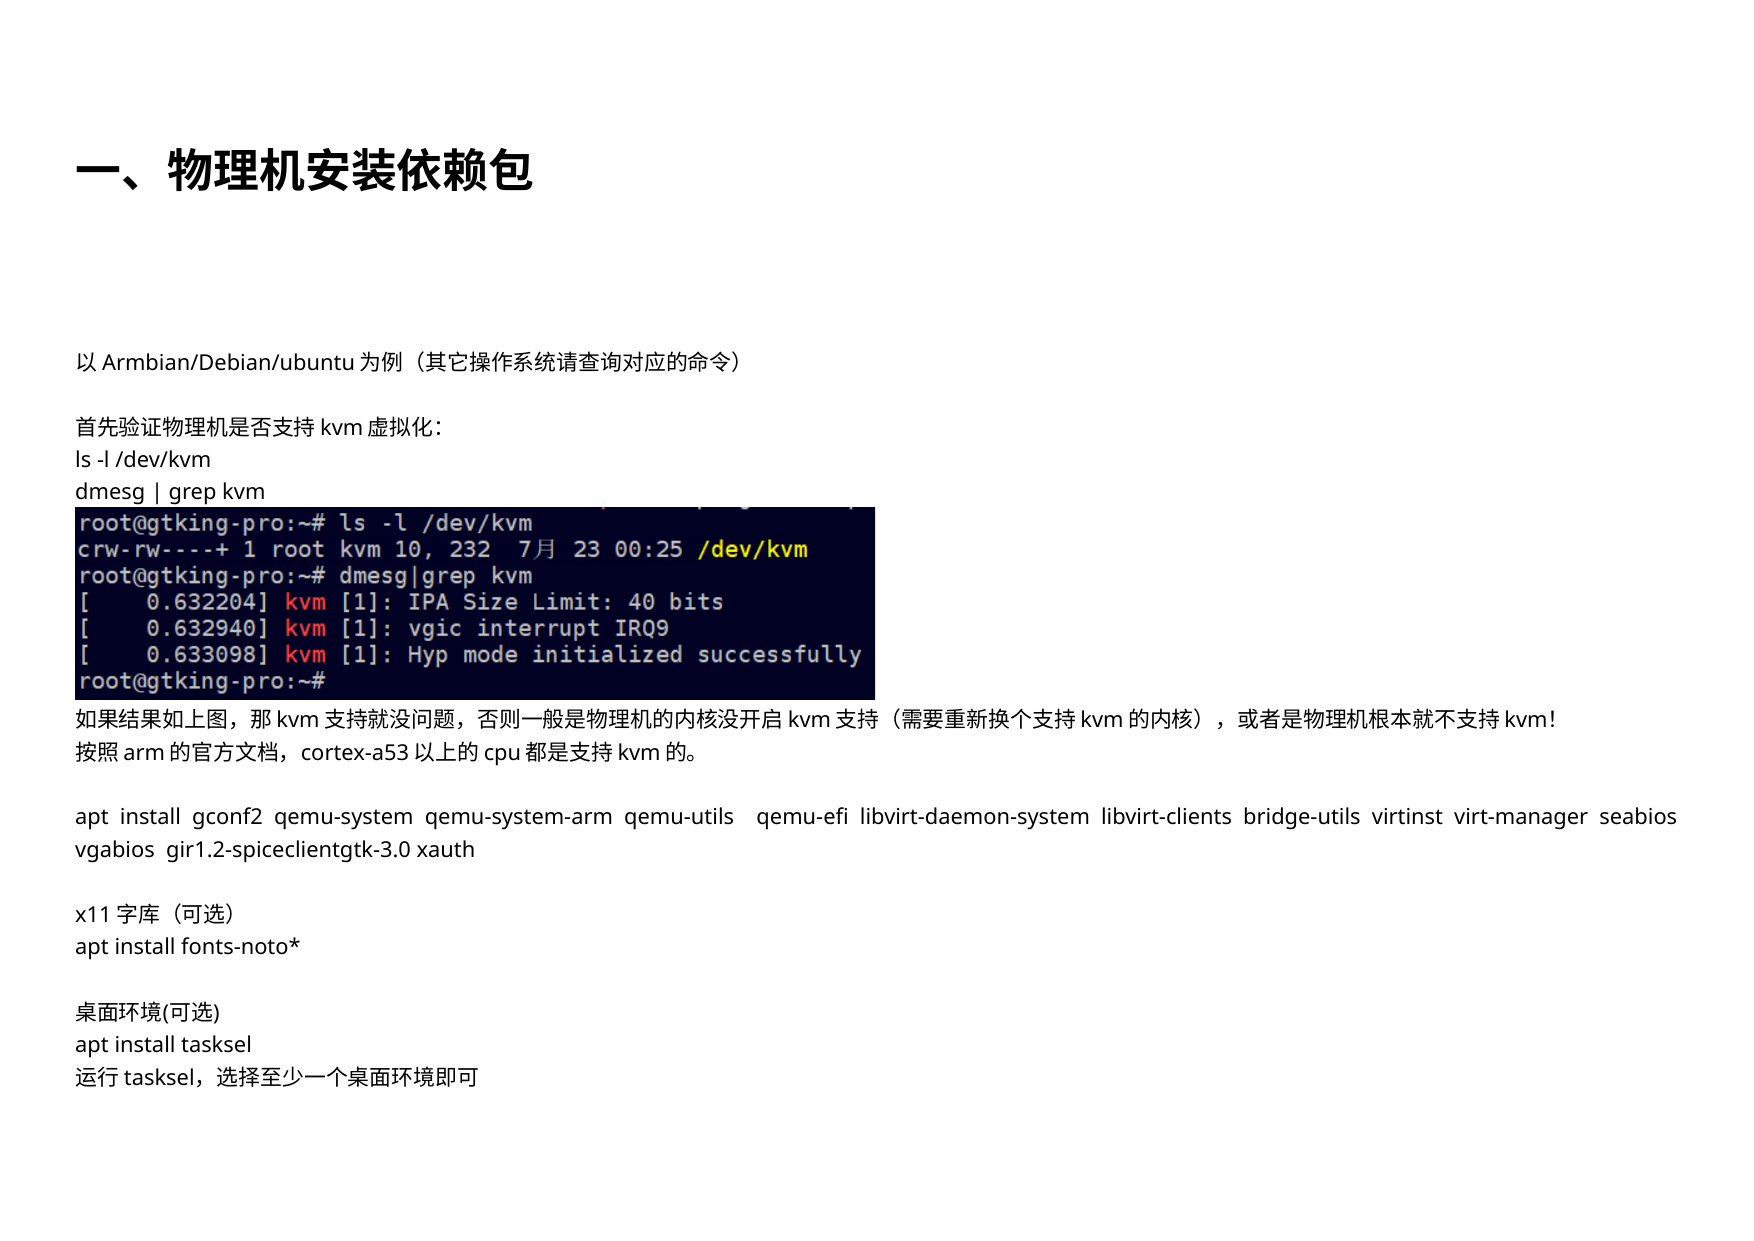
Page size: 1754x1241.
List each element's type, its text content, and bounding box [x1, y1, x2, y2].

text apt install gconf2 qemu-system qemu-system-arm qemu-utils qemu-efi libvirt-daemon-system libvirt-clients bridge-utils virtinst virt-manager seabios vgabios gir1.2-spiceclientgtk-3.0 xauth [75, 800, 1679, 865]
subtitle 物理机安装依赖包 [75, 119, 1679, 217]
text 桌面环境(可选) [75, 995, 1679, 1027]
text 首先验证物理机是否支持kvm虚拟化： [75, 410, 1679, 442]
text dmesg | grep kvm [75, 475, 1679, 507]
text ls -l /dev/kvm [75, 442, 1679, 475]
text 按照arm的官方文档，cortex-a53以上的cpu都是支持kvm的。 [75, 735, 1679, 767]
text apt install tasksel [75, 1027, 1679, 1060]
text 如果结果如上图，那kvm支持就没问题，否则一般是物理机的内核没开启kvm支持（需要重新换个支持kvm的内核），或者是物理机根本就不支持kvm！ [75, 702, 1679, 735]
text apt install fonts-noto* [75, 930, 1679, 962]
text x11字库（可选） [75, 897, 1679, 930]
picture [75, 507, 876, 700]
text 以 Armbian/Debian/ubuntu为例（其它操作系统请查询对应的命令） [75, 345, 1679, 377]
text 运行 tasksel，选择至少一个桌面环境即可 [75, 1060, 1679, 1092]
